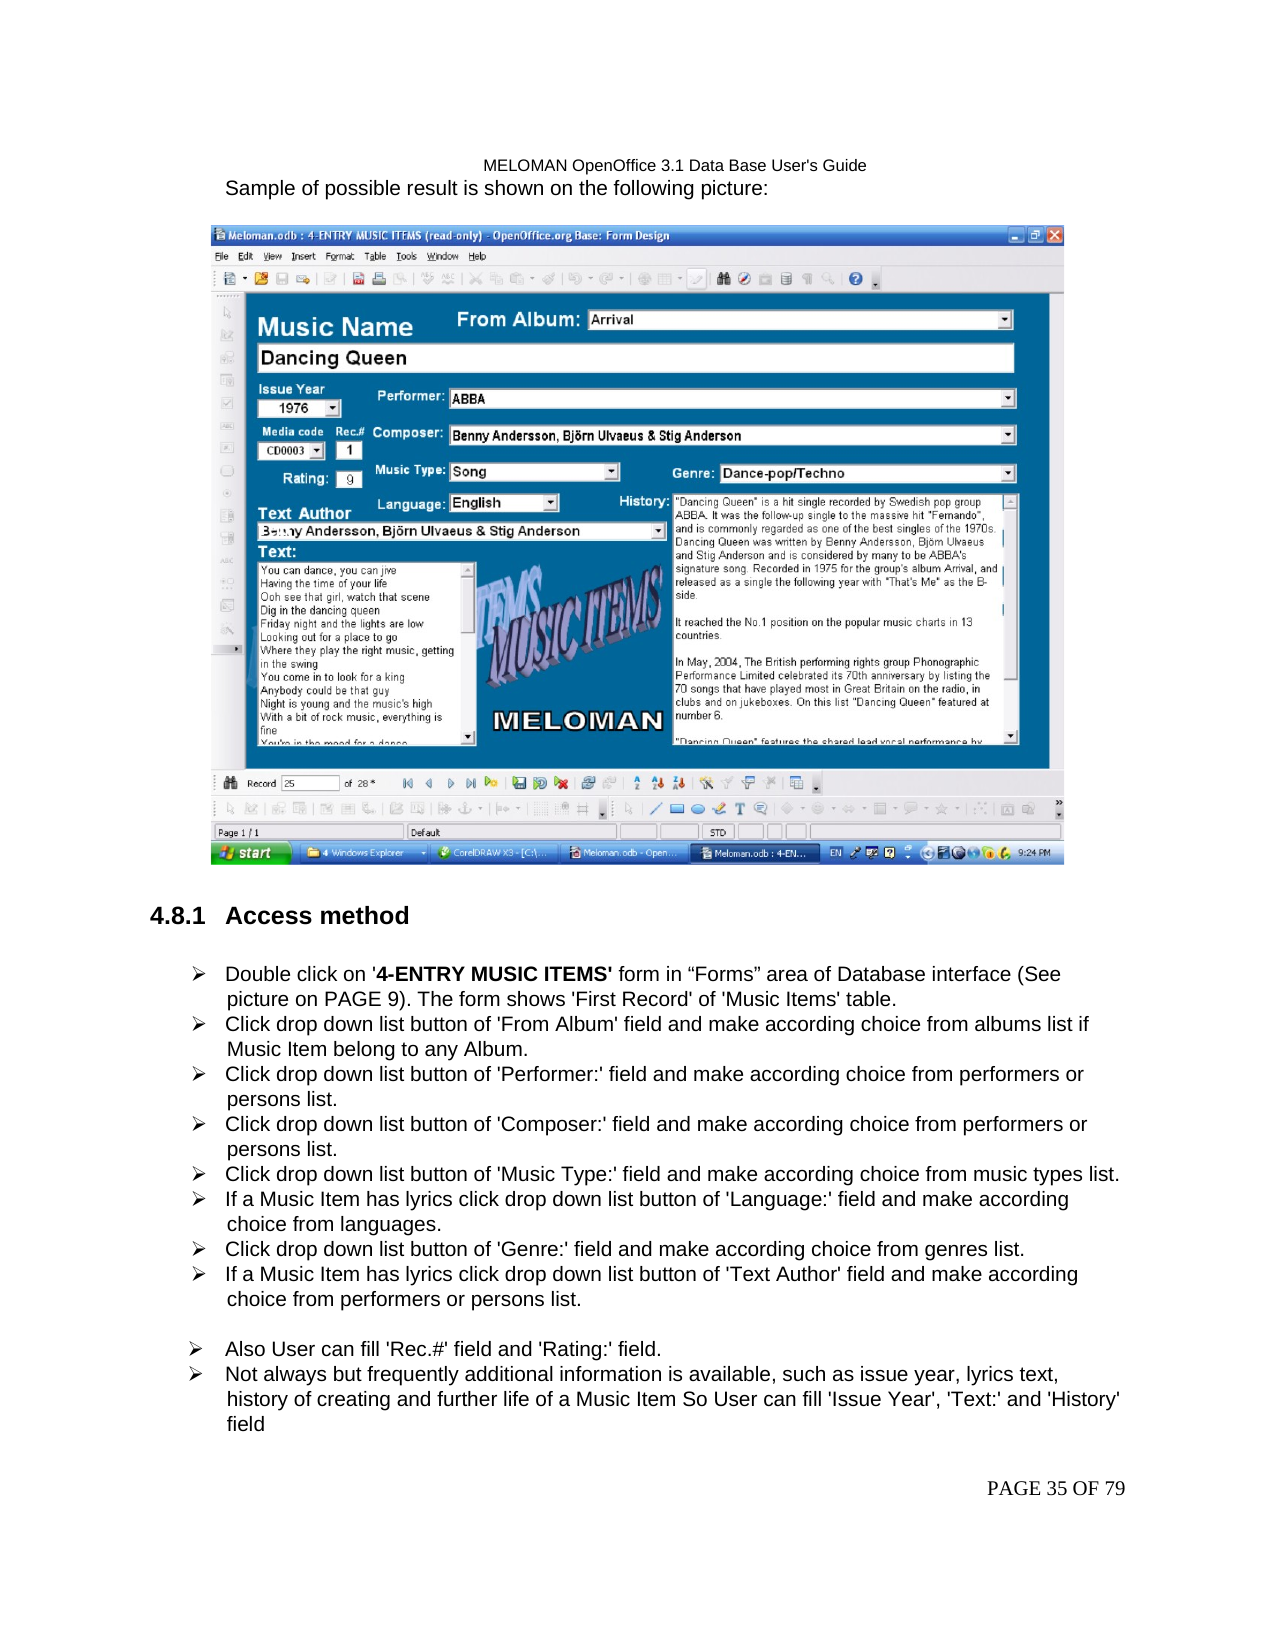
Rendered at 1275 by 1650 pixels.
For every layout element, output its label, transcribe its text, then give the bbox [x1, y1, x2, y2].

text Sample of possible result is shown on the following picture: [225, 175, 1125, 200]
list Also User can fill 'Rec.#' field and 'Rating:' field. [187, 1336, 1125, 1361]
list Double click on '4-ENTRY MUSIC ITEMS' form in “Forms” area of Database interface (See picture on PAGE 9). The form shows 'First Record' of 'Music Items' table. [191, 961, 1125, 1011]
list Not always but frequently additional information is available, such as issue year, lyrics text, history of creating and further life of a Music Item So User can fill 'Issue Year', 'Text:' and 'History' field [187, 1361, 1125, 1436]
list Click drop down list button of 'Performer:' field and make according choice from performers or persons list. [191, 1061, 1125, 1111]
list Click drop down list button of 'From Album' field and make according choice from albums list if Music Item belong to any Album. [191, 1011, 1125, 1061]
subtitle Access method [150, 901, 1125, 930]
list Click drop down list button of 'Composer:' field and make according choice from performers or persons list. [191, 1111, 1125, 1161]
list If a Music Item has lyrics click drop down list button of 'Language:' field and make according choice from languages. [191, 1186, 1125, 1236]
list Click drop down list button of 'Genre:' field and make according choice from genres list. [191, 1236, 1125, 1261]
list Click drop down list button of 'Music Type:' field and make according choice from music types list. [191, 1161, 1125, 1186]
list If a Music Item has lyrics click drop down list button of 'Text Author' field and make according choice from performers or persons list. [191, 1261, 1125, 1311]
picture [210, 225, 1065, 865]
